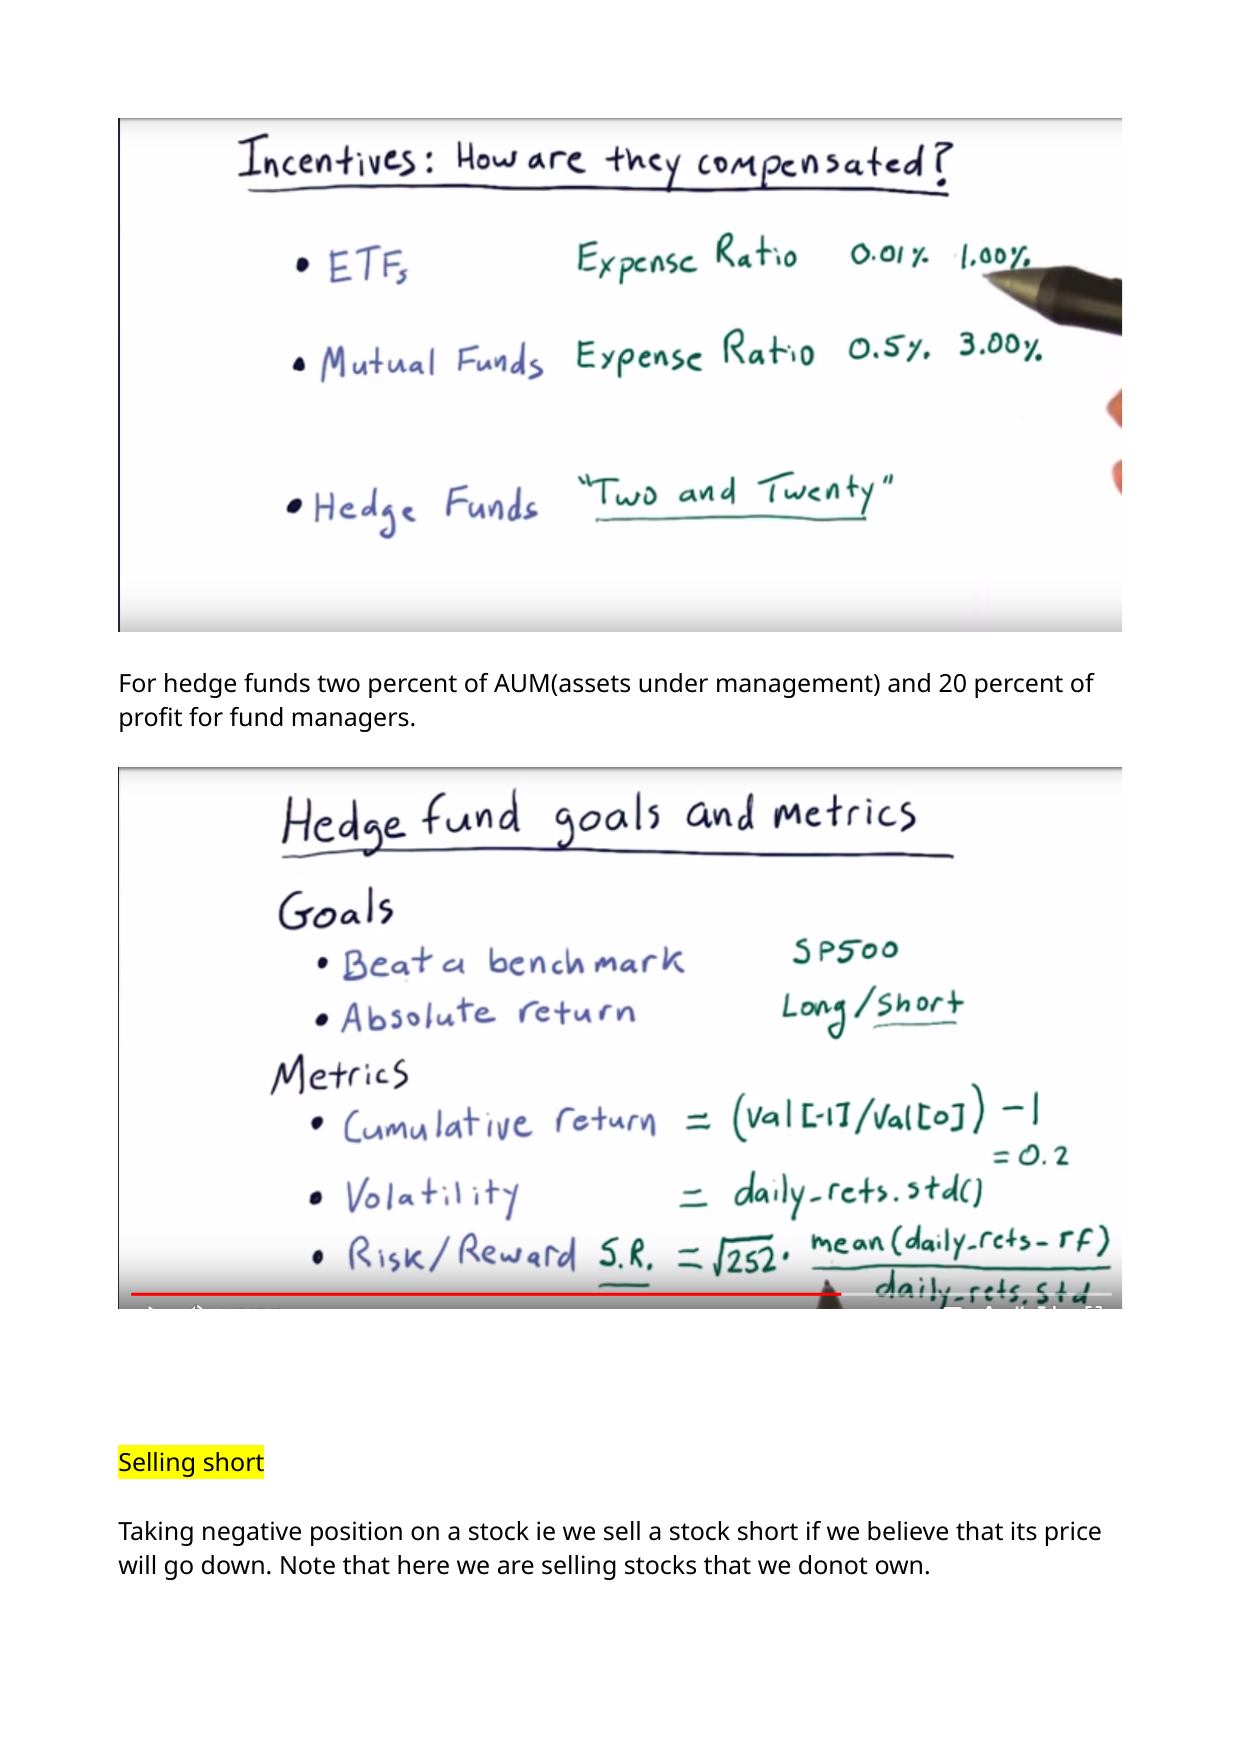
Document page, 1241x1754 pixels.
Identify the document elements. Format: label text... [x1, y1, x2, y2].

picture [118, 118, 1123, 632]
picture [118, 767, 1123, 1309]
text Selling short [118, 1445, 1122, 1479]
text Taking negative position on a stock ie we sell a stock short if we believe that its price will go down. Note that here we are selling stocks that we donot own. [118, 1513, 1122, 1581]
text For hedge funds two percent of AUM(assets under management) and 20 percent of profit for fund managers. [118, 666, 1122, 734]
